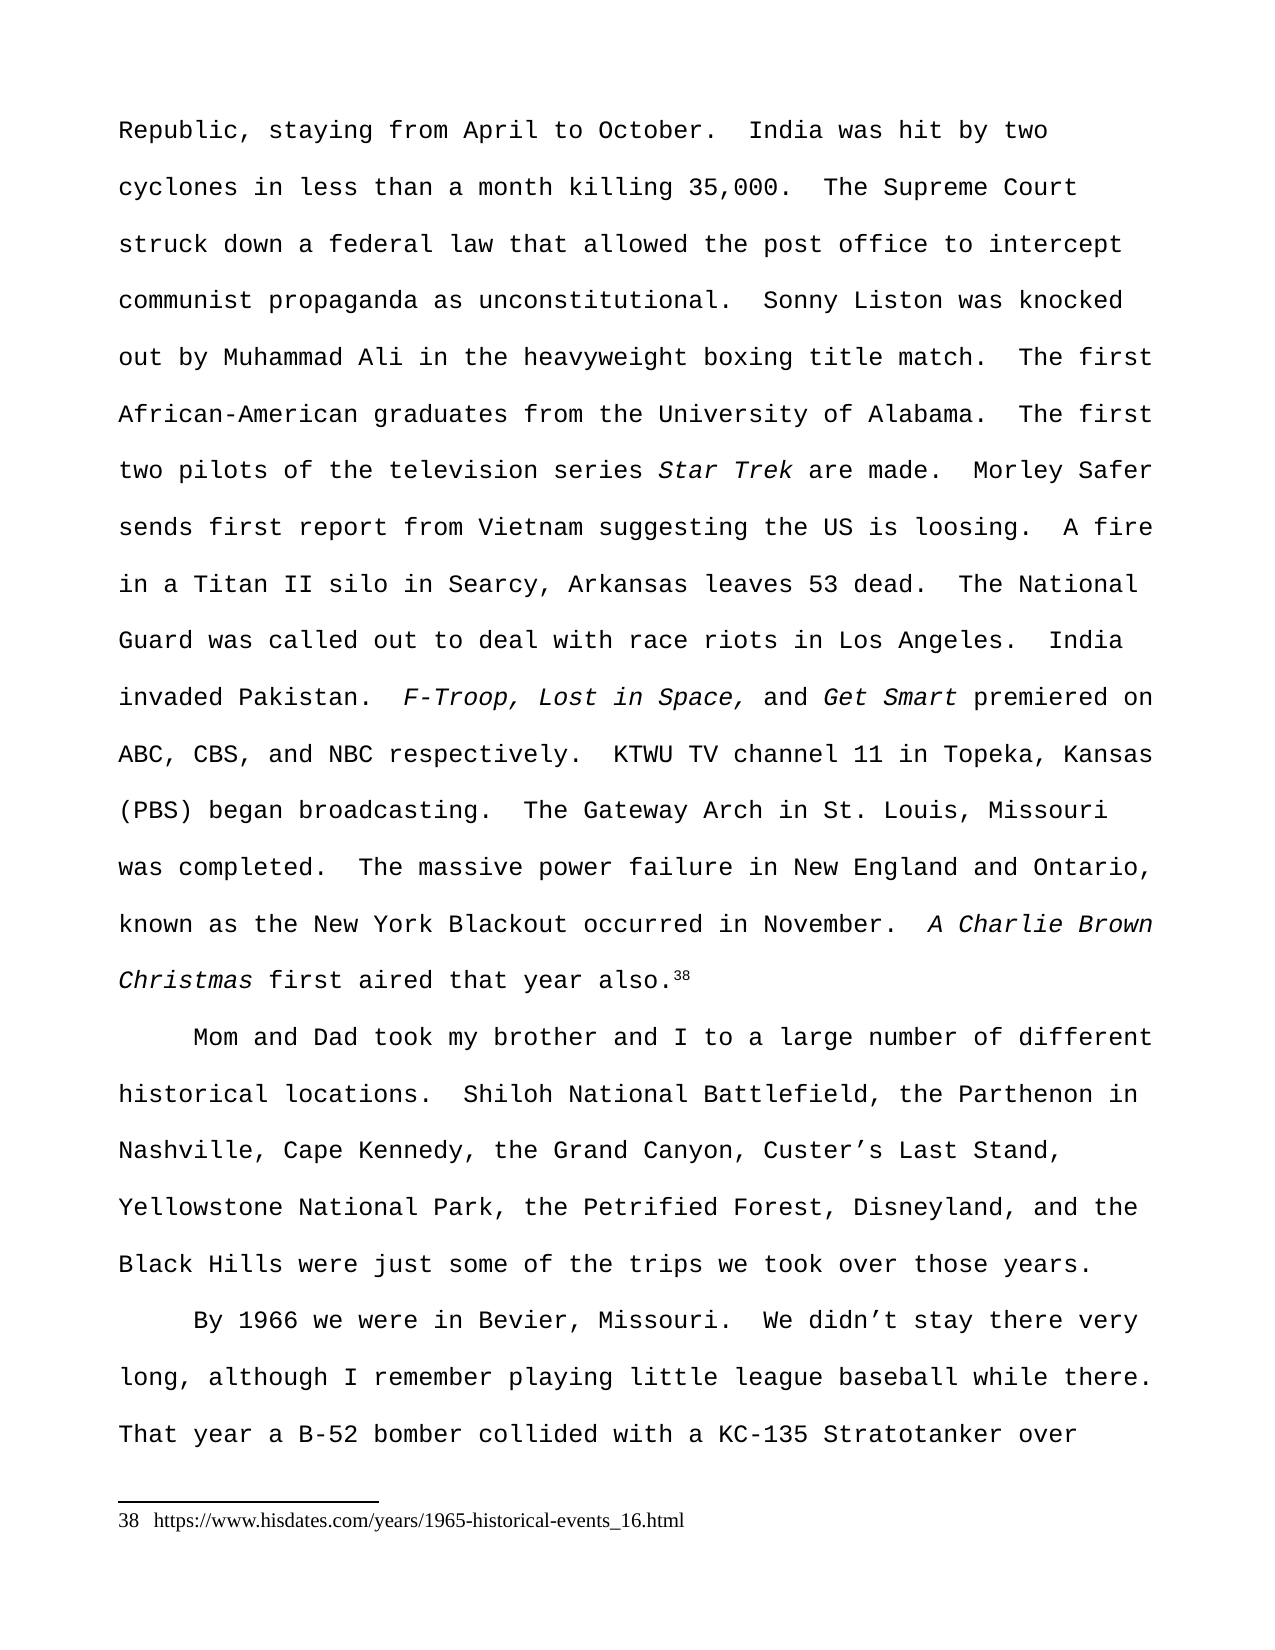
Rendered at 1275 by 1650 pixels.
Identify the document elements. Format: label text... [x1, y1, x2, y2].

text Republic, staying from April to October. India was hit by two cyclones in less than a month killing 35,000. The Supreme Court struck down a federal law that allowed the post office to intercept communist propaganda as unconstitutional. Sonny Liston was knocked out by Muhammad Ali in the heavyweight boxing title match. The first African-American graduates from the University of Alabama. The first two pilots of the television series Star Trek are made. Morley Safer sends first report from Vietnam suggesting the US is loosing. A fire in a Titan II silo in Searcy, Arkansas leaves 53 dead. The National Guard was called out to deal with race riots in Los Angeles. India invaded Pakistan. F-Troop, Lost in Space, and Get Smart premiered on ABC, CBS, and NBC respectively. KTWU TV channel 11 in Topeka, Kansas (PBS) began broadcasting. The Gateway Arch in St. Louis, Missouri was completed. The massive power failure in New England and Ontario, known as the New York Blackout occurred in November. A Charlie Brown Christmas first aired that year also. [118, 118, 1157, 996]
text Mom and Dad took my brother and I to a large number of different historical locations. Shiloh National Battlefield, the Parthenon in Nashville, Cape Kennedy, the Grand Canyon, Custer’s Last Stand, Yellowstone National Park, the Petrified Forest, Disneyland, and the Black Hills were just some of the trips we took over those years. [118, 1025, 1157, 1280]
text By 1966 we were in Bevier, Missouri. We didn’t stay there very long, although I remember playing little league baseball while there. That year a B-52 bomber collided with a KC-135 Stratotanker over [118, 1308, 1157, 1450]
text https://www.hisdates.com/years/1965-historical-events_16.html [118, 1508, 1157, 1532]
